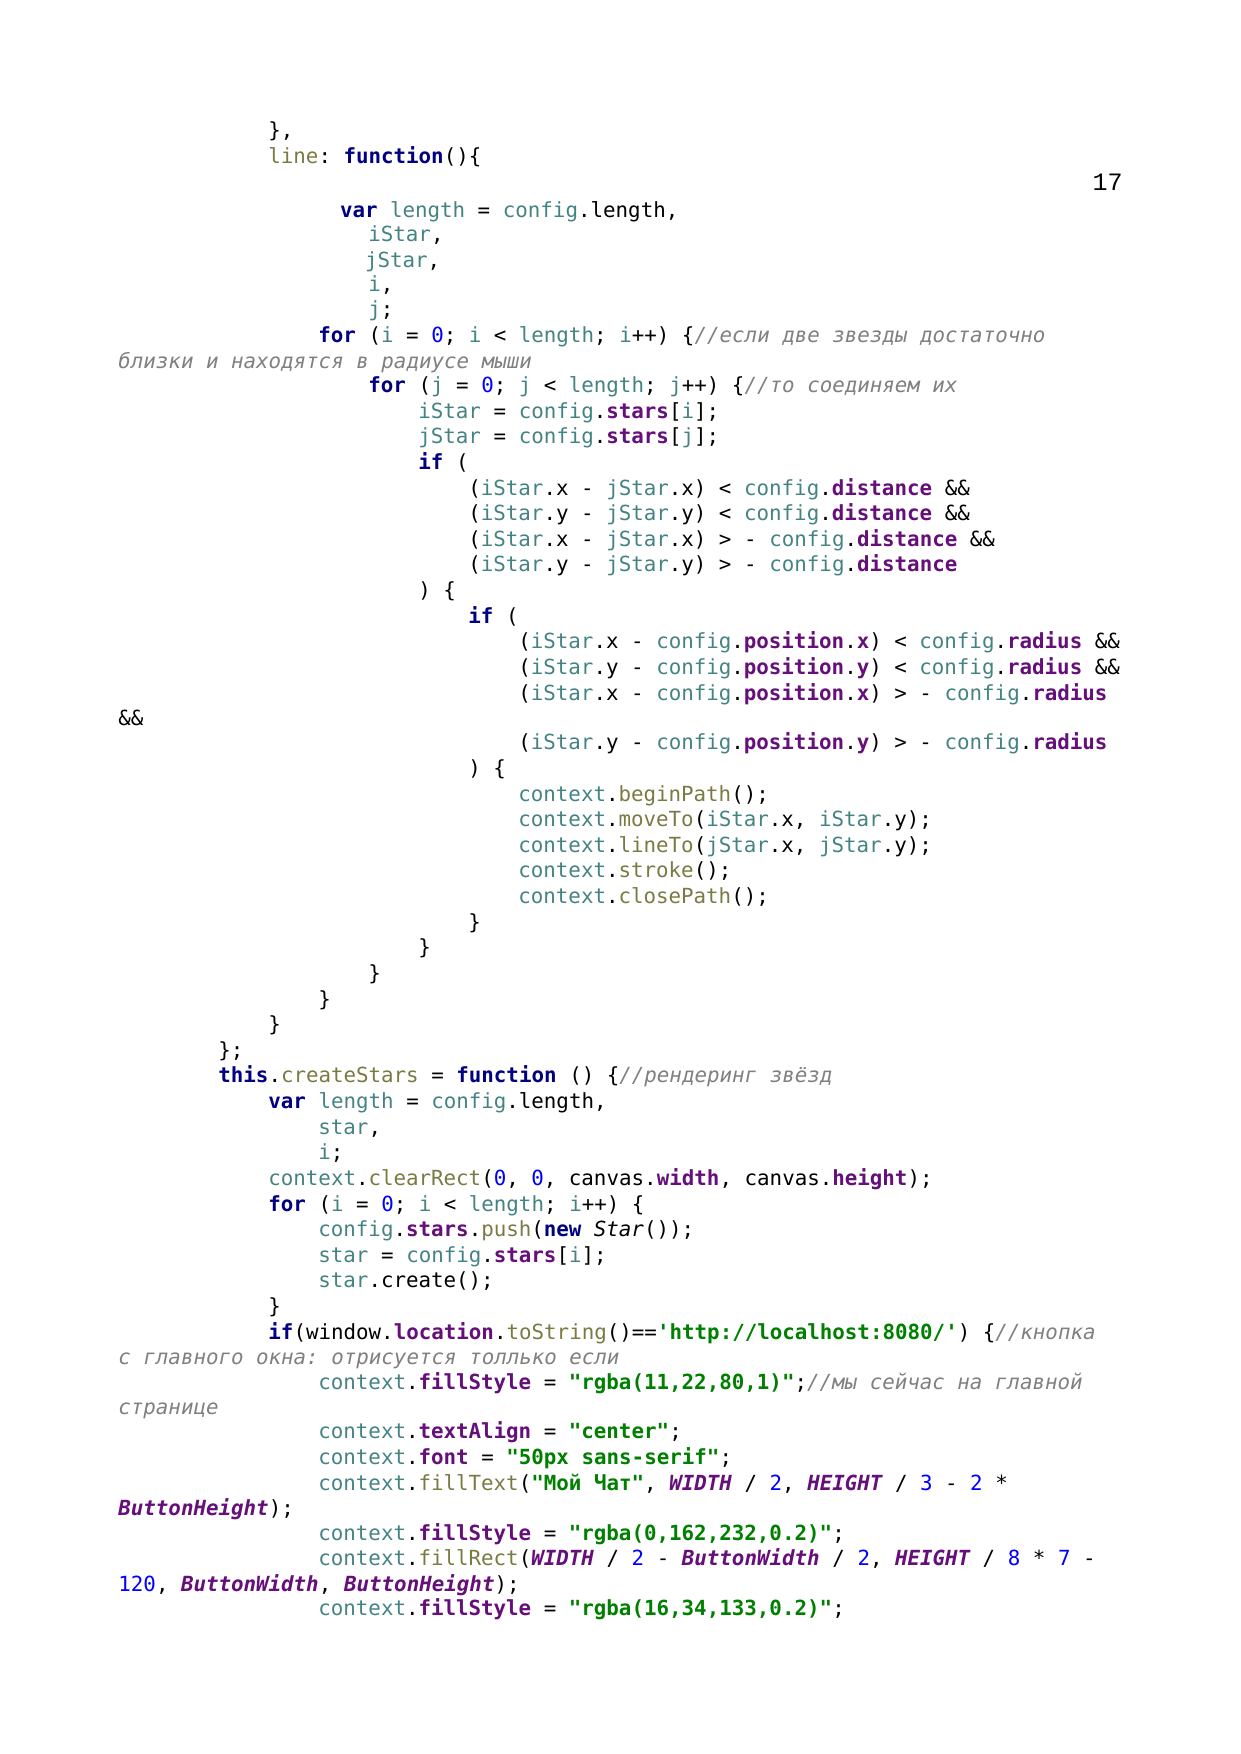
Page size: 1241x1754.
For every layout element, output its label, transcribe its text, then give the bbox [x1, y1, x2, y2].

text (iStar.x - config.position.x) > - config.radius && [118, 681, 1122, 730]
text config.stars.push(new Star()); [118, 1217, 1122, 1243]
text context.fillStyle = "rgba(16,34,133,0.2)"; [118, 1596, 1122, 1622]
text star.create(); [118, 1268, 1122, 1294]
text (iStar.y - config.position.y) < config.radius && [118, 655, 1122, 681]
text context.fillRect(WIDTH / 2 - ButtonWidth / 2, HEIGHT / 8 * 7 - 120, ButtonWidth, ButtonHeight); [118, 1546, 1122, 1596]
text star, [118, 1115, 1122, 1140]
text context.closePath(); [118, 884, 1122, 910]
text context.fillStyle = "rgba(11,22,80,1)";//мы сейчас на главной странице [118, 1370, 1122, 1419]
text context.clearRect(0, 0, canvas.width, canvas.height); [118, 1166, 1122, 1192]
text context.fillStyle = "rgba(0,162,232,0.2)"; [118, 1521, 1122, 1546]
text }, [118, 118, 1122, 144]
text context.font = "50px sans-serif"; [118, 1445, 1122, 1471]
text ) { [118, 756, 1122, 782]
text for (i = 0; i < length; i++) { [118, 1192, 1122, 1217]
text if ( [118, 450, 1122, 476]
text context.textAlign = "center"; [118, 1419, 1122, 1445]
text line: function(){ [118, 144, 1122, 169]
text for (i = 0; i < length; i++) {//если две звезды достаточно близки и находятся в радиусе мыши [118, 323, 1122, 373]
text context.lineTo(jStar.x, jStar.y); [118, 833, 1122, 858]
text iStar, [118, 222, 1122, 248]
text (iStar.y - jStar.y) < config.distance && [118, 501, 1122, 527]
text } [118, 1294, 1122, 1320]
text jStar, [118, 248, 1122, 272]
text } [118, 961, 1122, 987]
text (iStar.y - config.position.y) > - config.radius [118, 730, 1122, 756]
text if(window.location.toString()=='http://localhost:8080/') {//кнопка с главного окна: отрисуется толлько если [118, 1320, 1122, 1370]
text } [118, 935, 1122, 961]
text for (j = 0; j < length; j++) {//то соединяем их [118, 373, 1122, 399]
text (iStar.y - jStar.y) > - config.distance [118, 552, 1122, 578]
text } [118, 1012, 1122, 1038]
text ) { [118, 578, 1122, 604]
text context.fillText("Мой Чат", WIDTH / 2, HEIGHT / 3 - 2 * ButtonHeight); [118, 1471, 1122, 1521]
text (iStar.x - config.position.x) < config.radius && [118, 629, 1122, 655]
text 16 [118, 169, 1122, 198]
text context.moveTo(iStar.x, iStar.y); [118, 807, 1122, 833]
text i, [118, 272, 1122, 297]
text star = config.stars[i]; [118, 1243, 1122, 1268]
text } [118, 910, 1122, 935]
text var length = config.length, [118, 198, 1122, 222]
text context.beginPath(); [118, 782, 1122, 807]
text jStar = config.stars[j]; [118, 424, 1122, 450]
text var length = config.length, [118, 1089, 1122, 1115]
text } [118, 987, 1122, 1012]
text (iStar.x - jStar.x) > - config.distance && [118, 527, 1122, 552]
text j; [118, 297, 1122, 323]
text (iStar.x - jStar.x) < config.distance && [118, 476, 1122, 501]
text if ( [118, 604, 1122, 629]
text iStar = config.stars[i]; [118, 399, 1122, 424]
text i; [118, 1140, 1122, 1166]
text }; [118, 1038, 1122, 1063]
text this.createStars = function () {//рендеринг звёзд [118, 1063, 1122, 1089]
text context.stroke(); [118, 858, 1122, 884]
